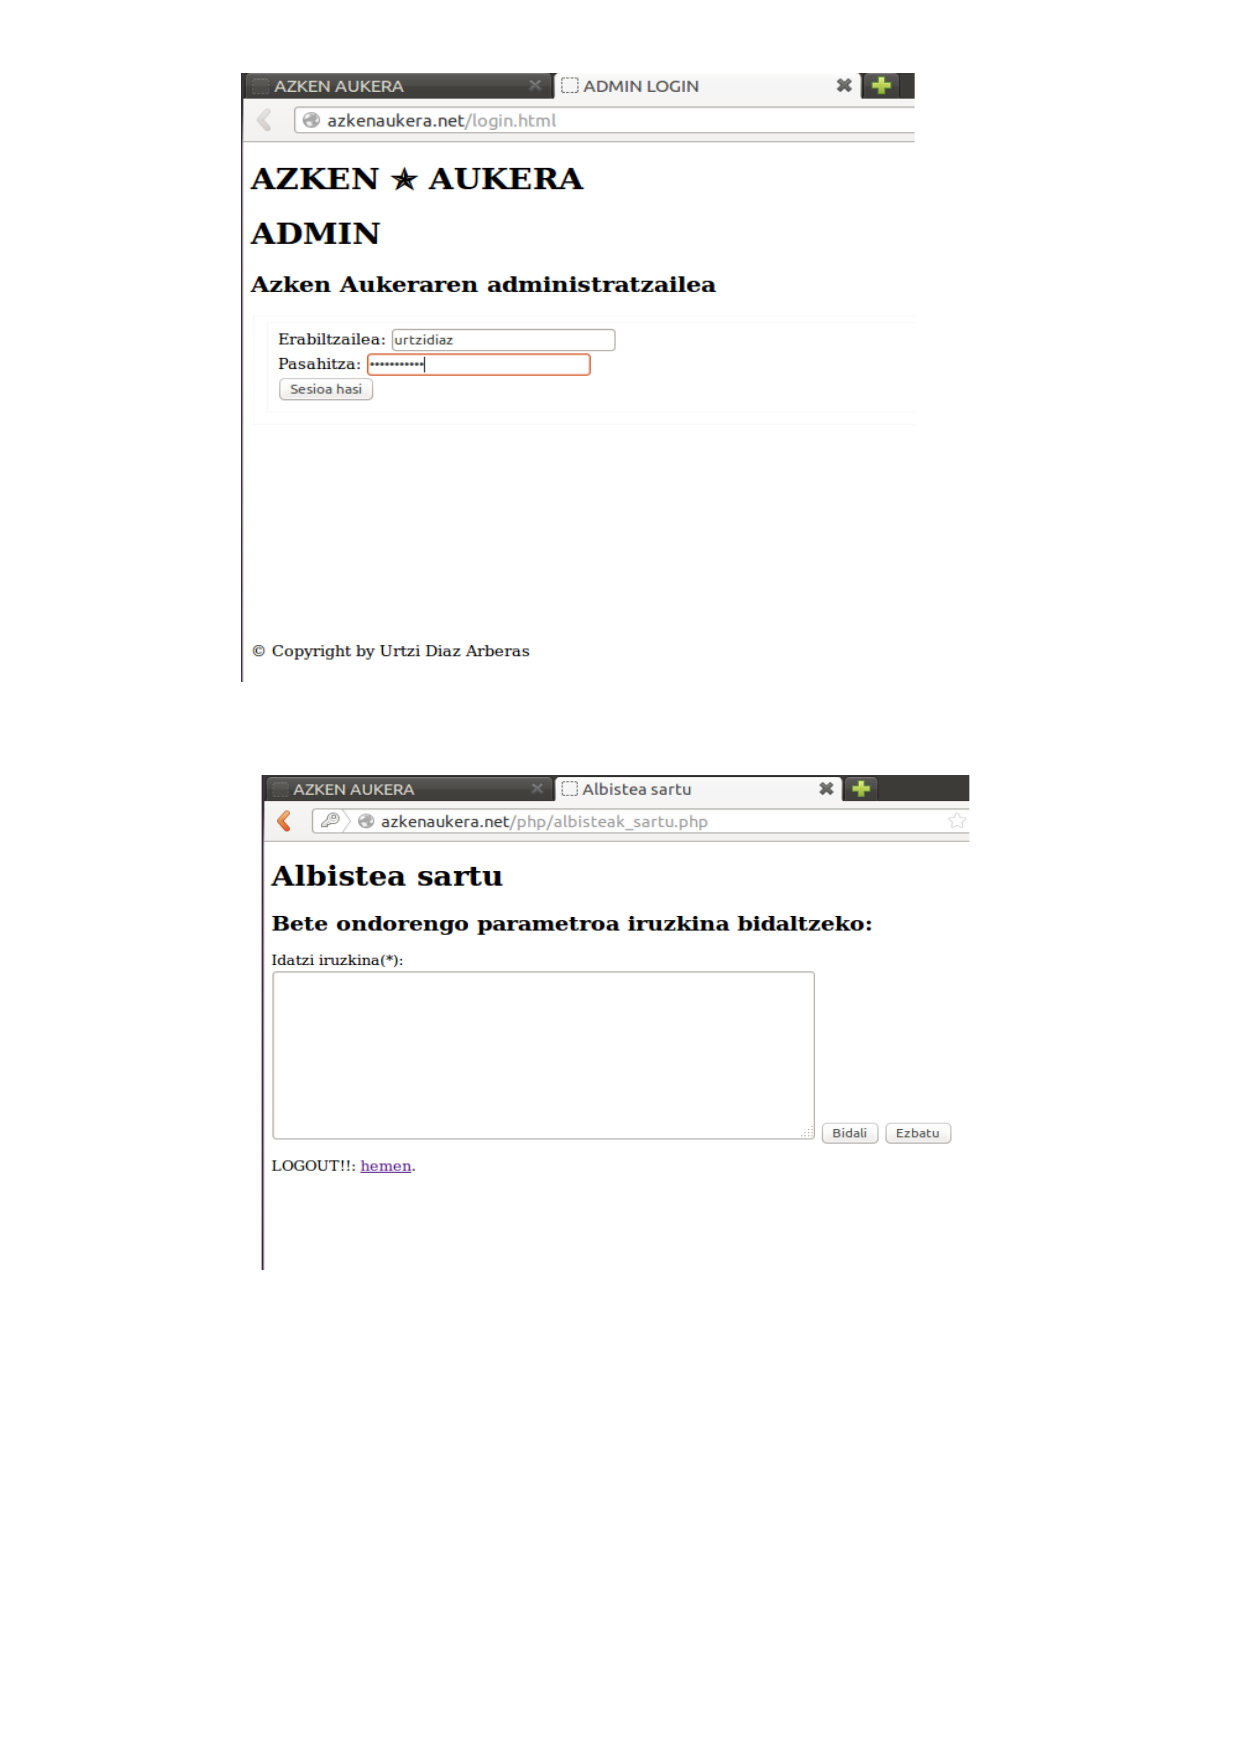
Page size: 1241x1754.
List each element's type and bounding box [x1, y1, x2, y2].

picture [241, 73, 915, 682]
picture [261, 775, 970, 1270]
